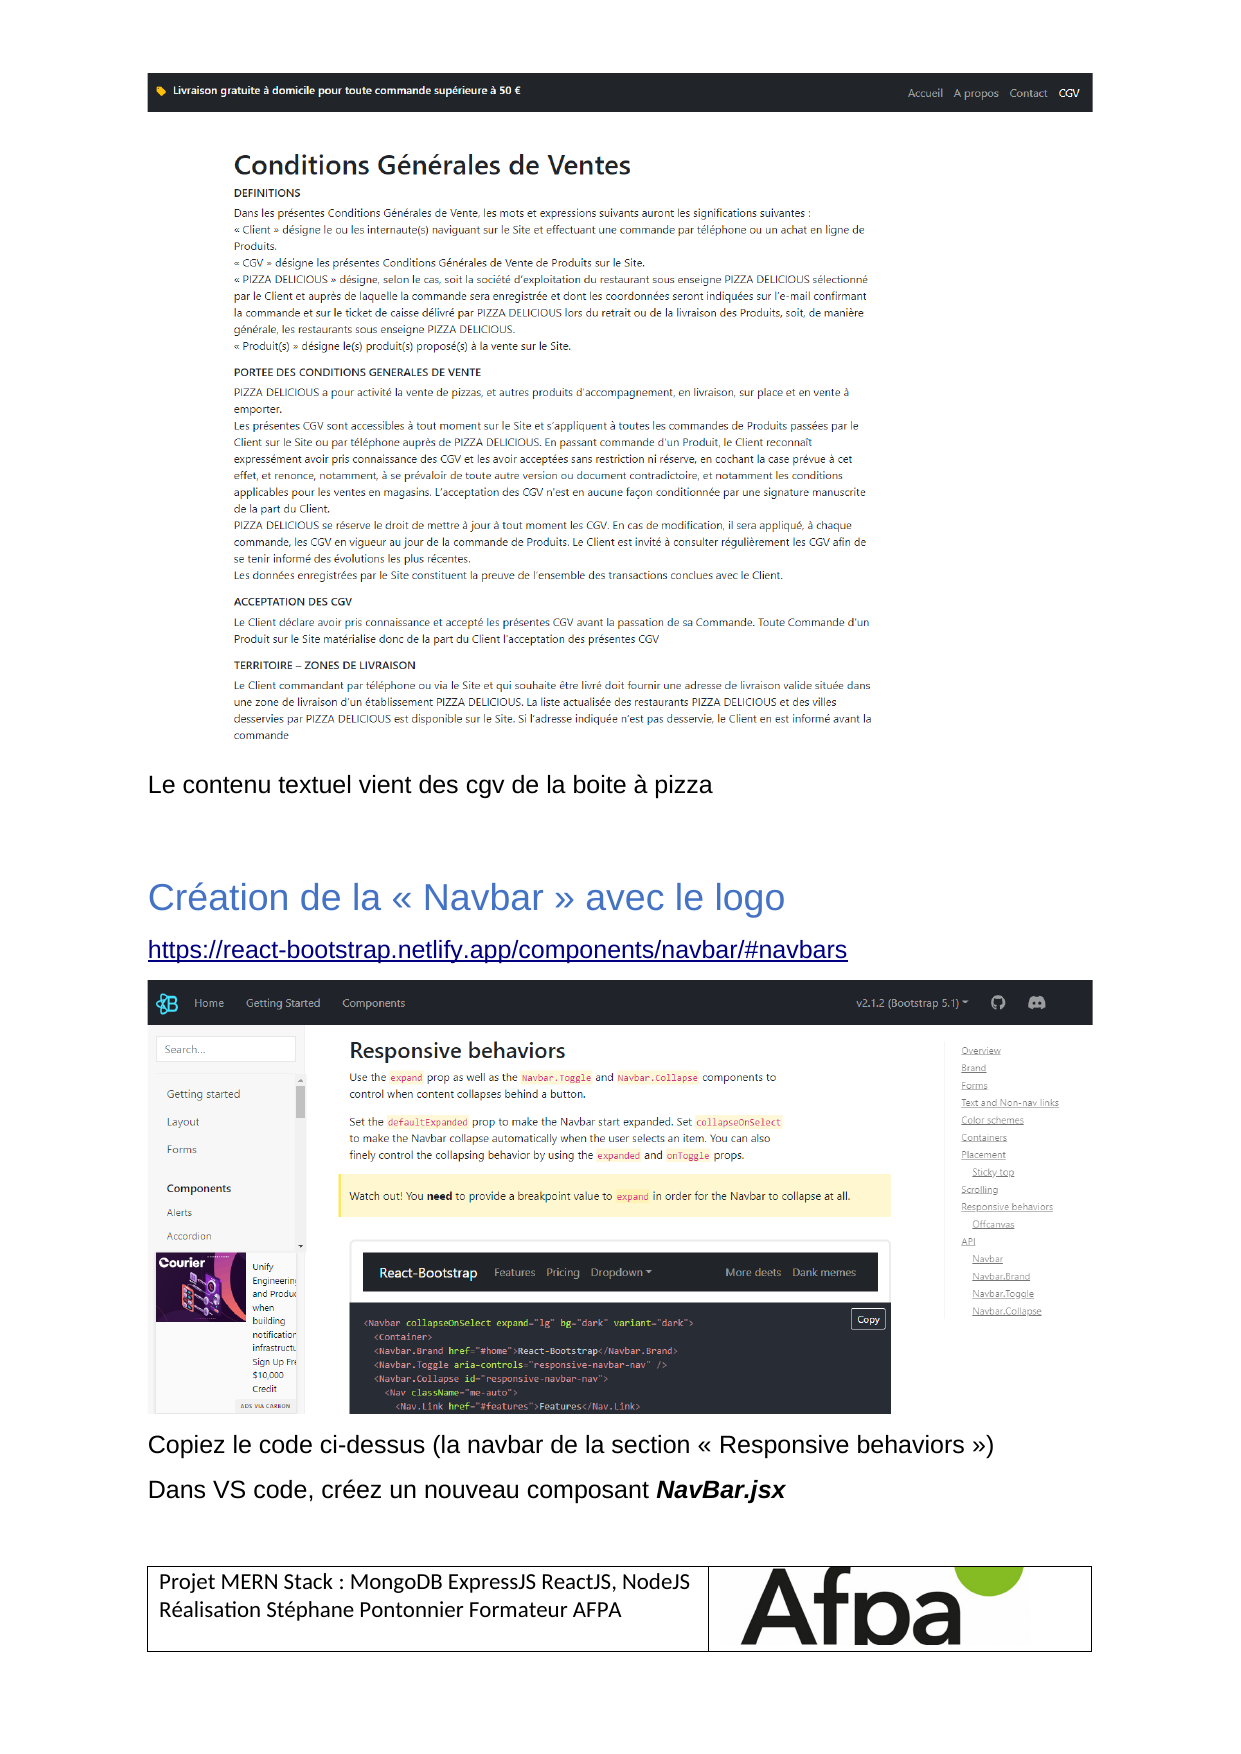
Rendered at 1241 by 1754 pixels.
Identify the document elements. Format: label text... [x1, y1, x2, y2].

text Dans VS code, créez un nouveau composant NavBar.jsx [148, 1475, 1093, 1504]
text Création de la « Navbar » avec le logo [148, 876, 1093, 919]
text Le contenu textuel vient des cgv de la boite à pizza [148, 770, 1093, 799]
text Copiez le code ci-dessus (la navbar de la section « Responsive behaviors ») [148, 1430, 1093, 1459]
text https://react-bootstrap.netlify.app/components/navbar/#navbars [148, 935, 1093, 964]
